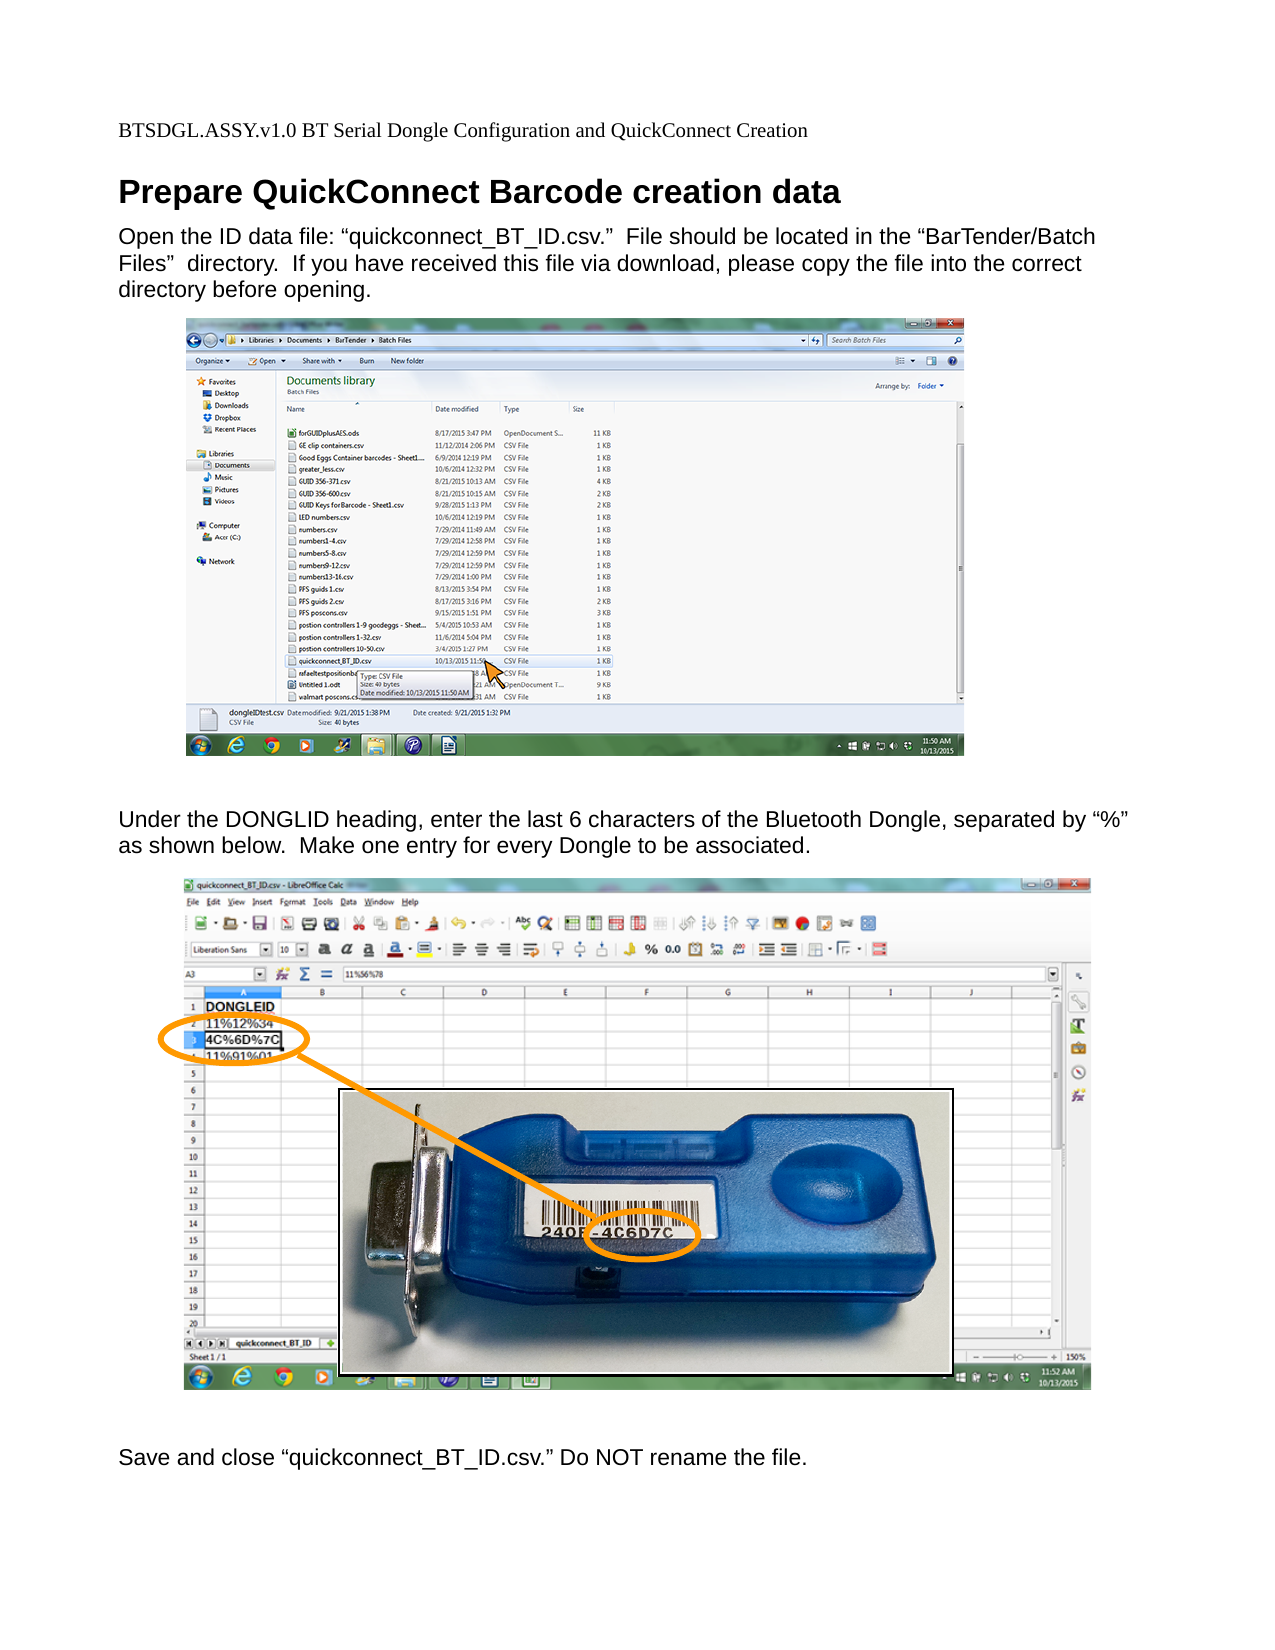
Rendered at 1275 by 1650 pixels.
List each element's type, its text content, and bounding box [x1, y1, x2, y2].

picture [186, 318, 965, 756]
picture [590, 1215, 695, 1256]
text Save and close “quickconnect_BT_ID.csv.” Do NOT rename the file. [118, 1444, 1157, 1471]
subtitle Prepare QuickConnect Barcode creation data [118, 172, 1157, 211]
text Under the DONGLID heading, enter the last 6 characters of the Bluetooth Dongle, separated by “%” as shown below. Make one entry for every Dongle to be associated. [118, 806, 1157, 858]
picture [183, 1018, 303, 1060]
picture [183, 878, 1092, 1390]
text Open the ID data file: “quickconnect_BT_ID.csv.” File should be located in the “BarTender/Batch Files” directory. If you have received this file via download, please copy the file into the correct directory before opening. [118, 223, 1157, 302]
picture [342, 1092, 950, 1372]
